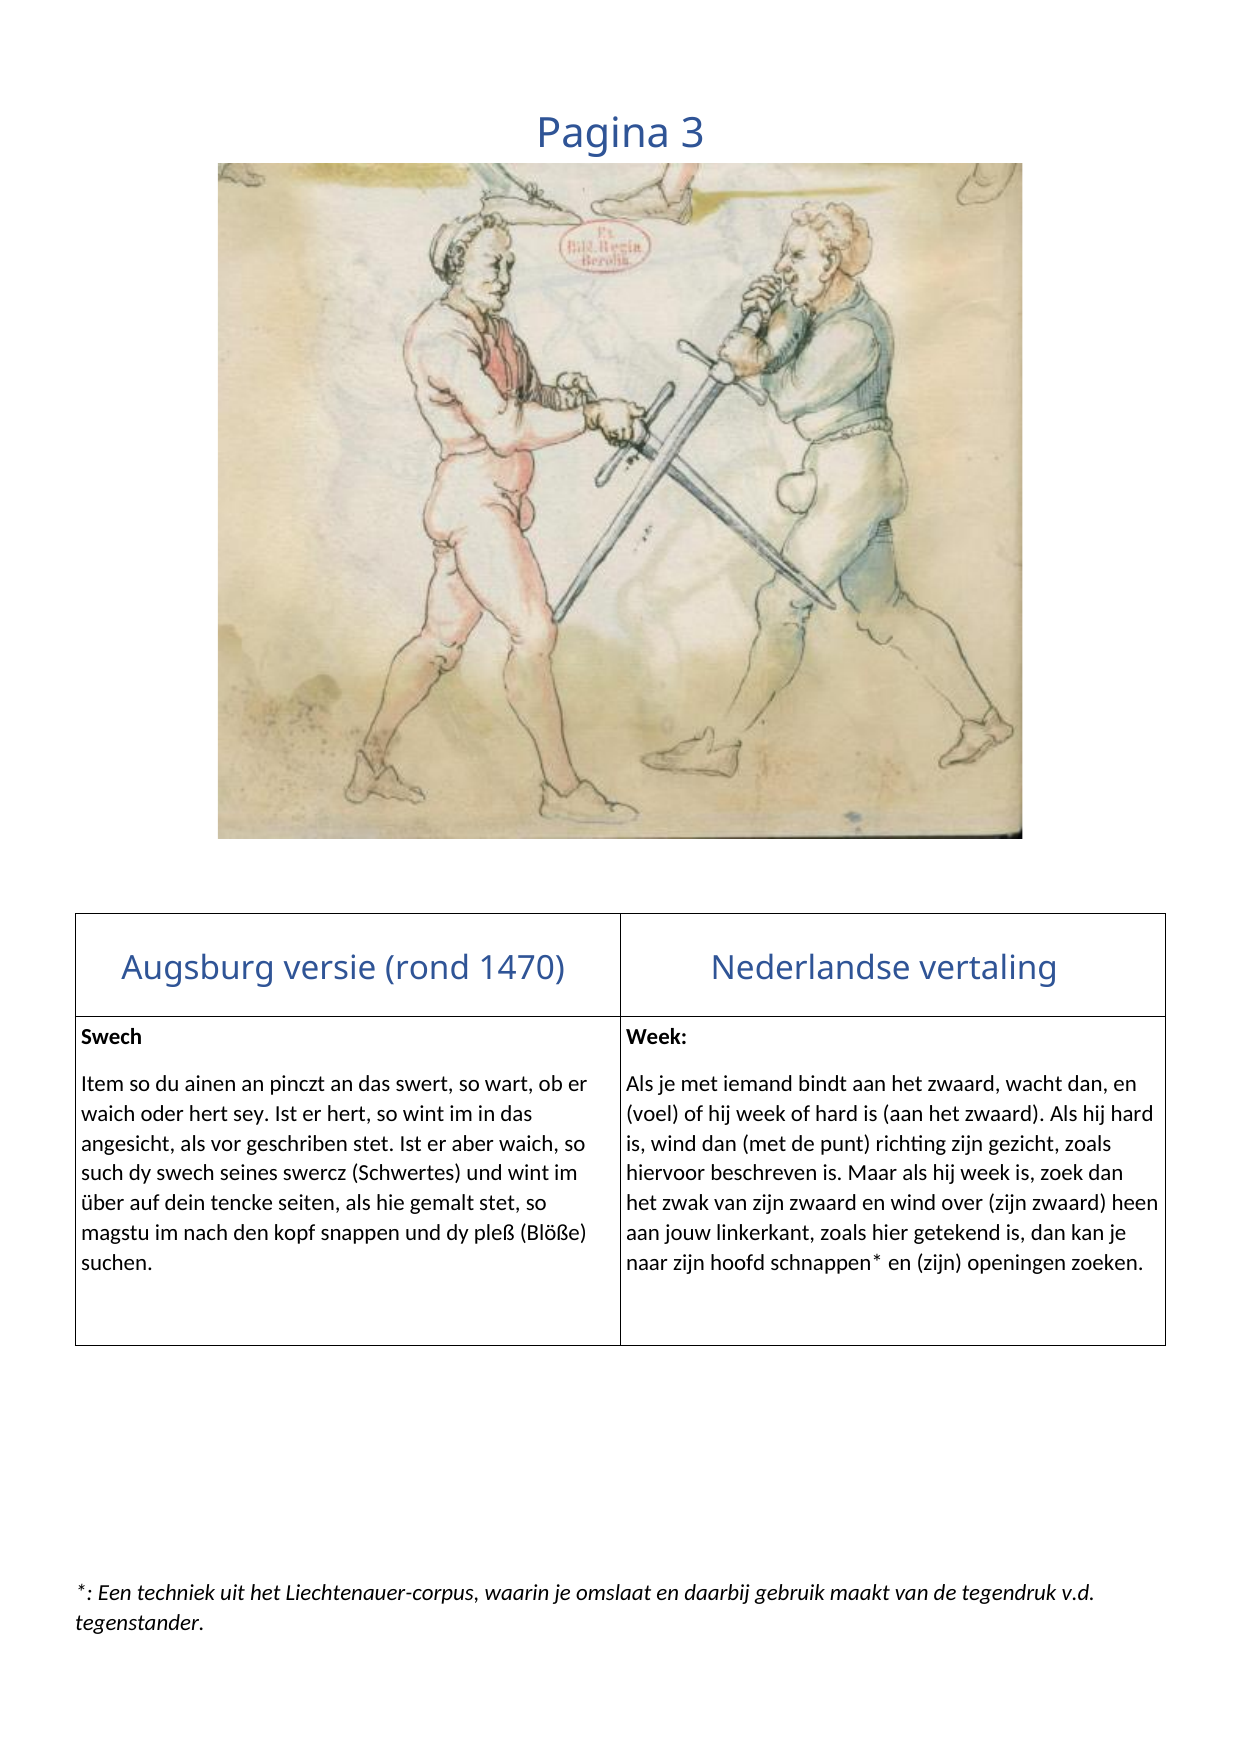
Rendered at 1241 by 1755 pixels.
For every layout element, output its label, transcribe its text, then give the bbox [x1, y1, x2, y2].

table_cell Swech Item so du ainen an pinczt an das swert, so wart, ob er waich oder hert sey. Ist er hert, so wint im in das angesicht, als vor geschriben stet. Ist er aber waich, so such dy swech seines swercz (Schwertes) und wint im über auf dein tencke seiten, als hie gemalt stet, so magstu im nach den kopf snappen und dy pleß (Blöße) suchen. [76, 1017, 620, 1345]
table_cell Week: Als je met iemand bindt aan het zwaard, wacht dan, en (voel) of hij week of hard is (aan het zwaard). Als hij hard is, wind dan (met de punt) richting zijn gezicht, zoals hiervoor beschreven is. Maar als hij week is, zoek dan het zwak van zijn zwaard en wind over (zijn zwaard) heen aan jouw linkerkant, zoals hier getekend is, dan kan je naar zijn hoofd schnappen* en (zijn) openingen zoeken. [621, 1017, 1165, 1345]
subtitle Pagina 3 [75, 103, 1165, 160]
table_header Nederlandse vertaling [621, 914, 1165, 1016]
table_header Augsburg versie (rond 1470) [76, 914, 620, 1016]
picture [217, 163, 1023, 839]
text *: Een techniek uit het Liechtenauer-corpus, waarin je omslaat en daarbij gebruik maakt van de tegendruk v.d. tegenstander. [75, 1578, 1165, 1636]
